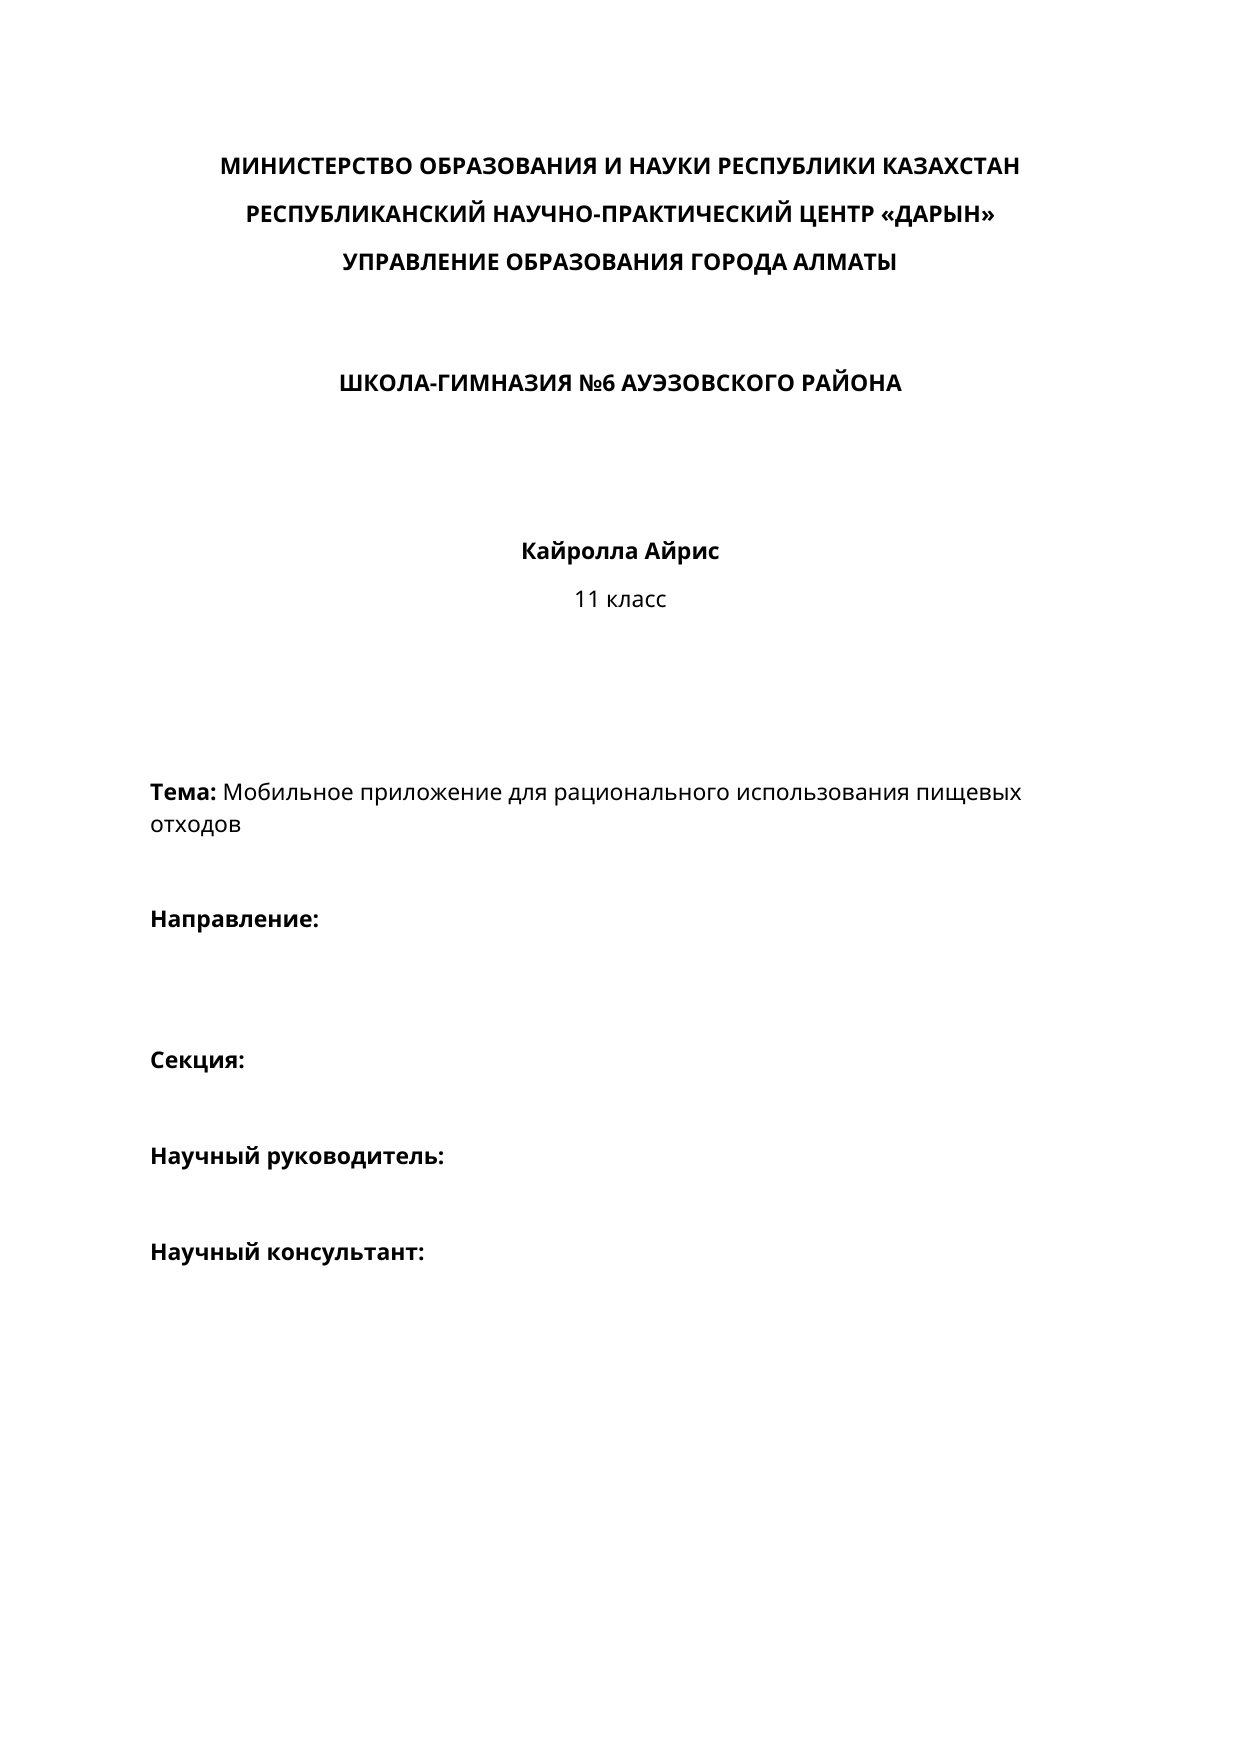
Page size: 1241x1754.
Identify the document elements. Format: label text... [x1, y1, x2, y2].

text Научный руководитель: [150, 1140, 1090, 1171]
text Кайролла Айрис [150, 535, 1090, 566]
text ШКОЛА-ГИМНАЗИЯ №6 АУЭЗОВСКОГО РАЙОНА [150, 366, 1090, 398]
text РЕСПУБЛИКАНСКИЙ НАУЧНО-ПРАКТИЧЕСКИЙ ЦЕНТР «ДАРЫН» [150, 198, 1090, 229]
text 11 класс [150, 583, 1090, 614]
text Направление: [150, 903, 1090, 934]
text Тема: Мобильное приложение для рационального использования пищевых отходов [150, 776, 1090, 839]
text УПРАВЛЕНИЕ ОБРАЗОВАНИЯ ГОРОДА АЛМАТЫ [150, 246, 1090, 277]
text Научный консультант: [150, 1236, 1090, 1267]
text Секция: [150, 1044, 1090, 1075]
text МИНИСТЕРСТВО ОБРАЗОВАНИЯ И НАУКИ РЕСПУБЛИКИ КАЗАХСТАН [150, 150, 1090, 181]
